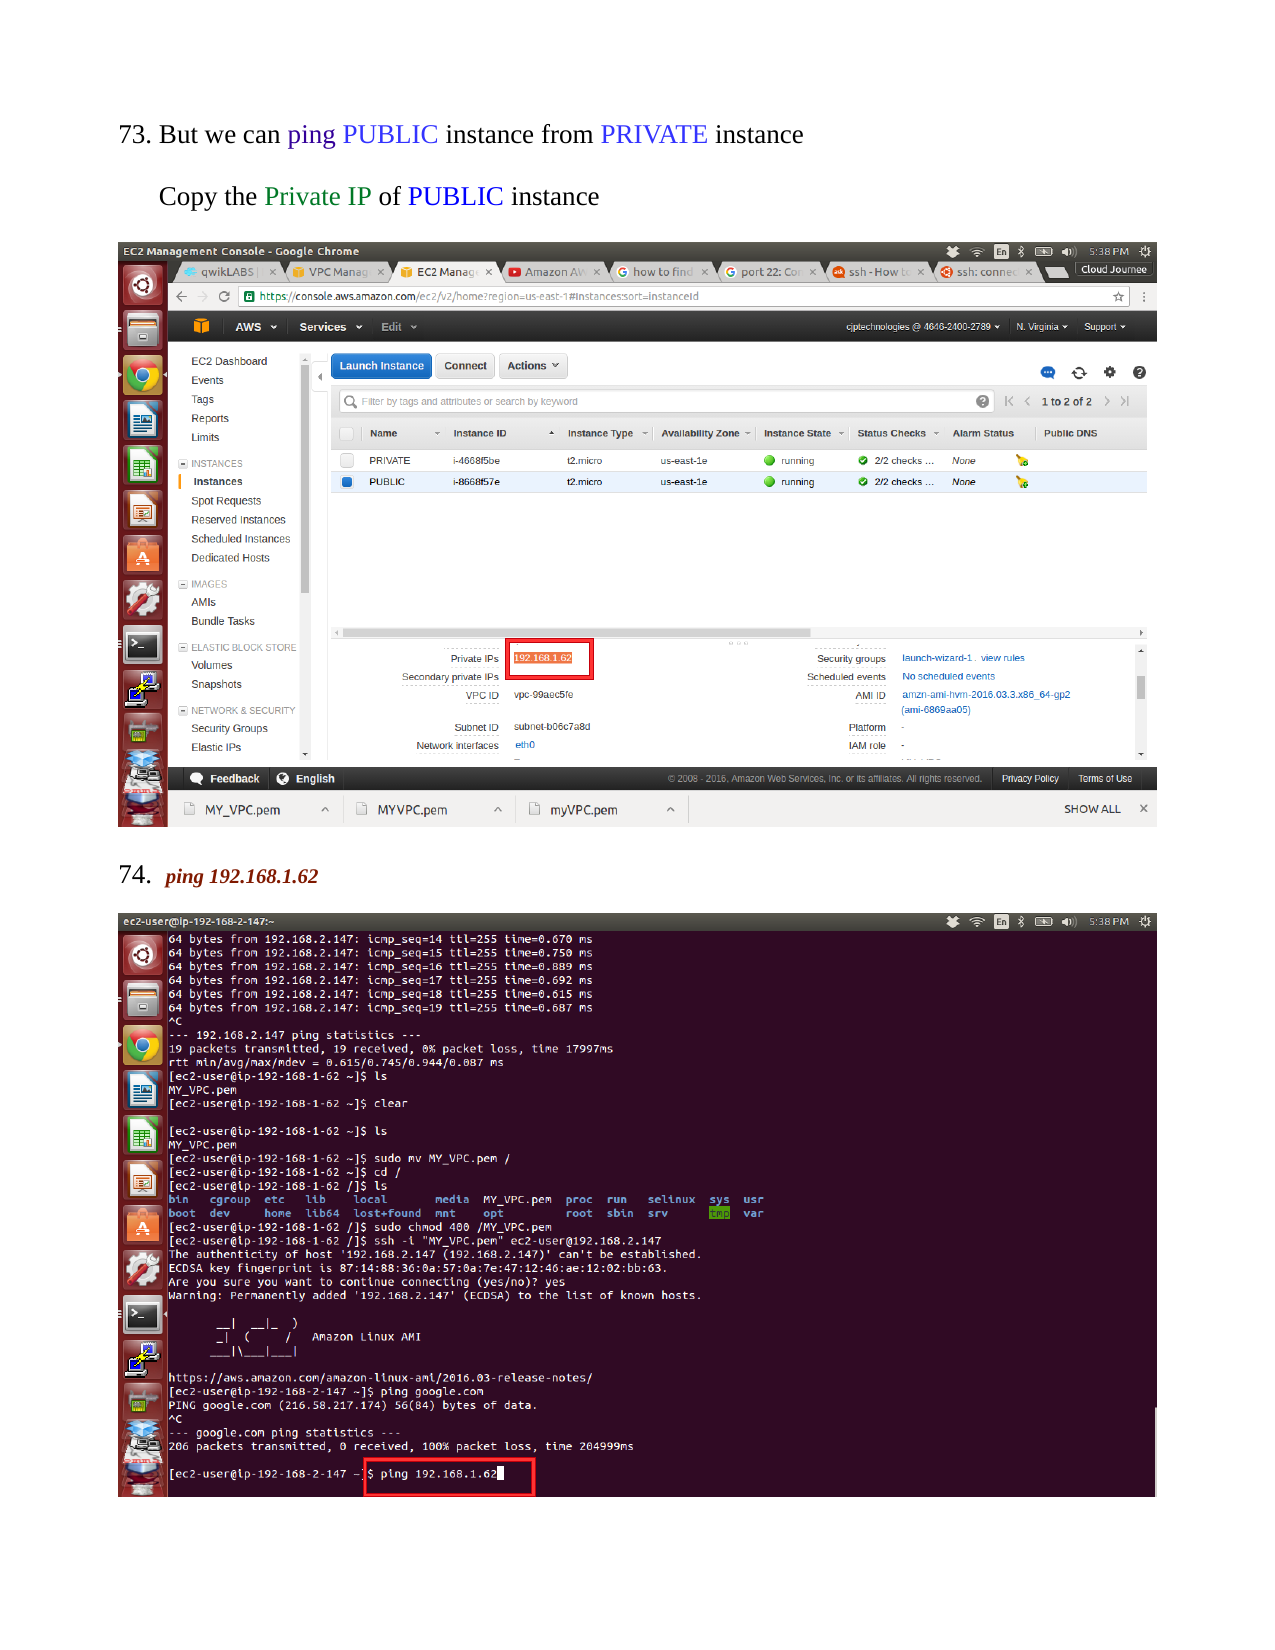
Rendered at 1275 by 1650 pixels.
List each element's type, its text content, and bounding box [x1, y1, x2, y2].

text Copy the Private IP of PUBLIC instance [118, 180, 1157, 212]
text 74. ping 192.168.1.62 [118, 858, 1157, 889]
text 73. But we can ping PUBLIC instance from PRIVATE instance [118, 118, 1157, 149]
picture [118, 242, 1157, 827]
picture [367, 1462, 531, 1493]
picture [118, 913, 1157, 1497]
